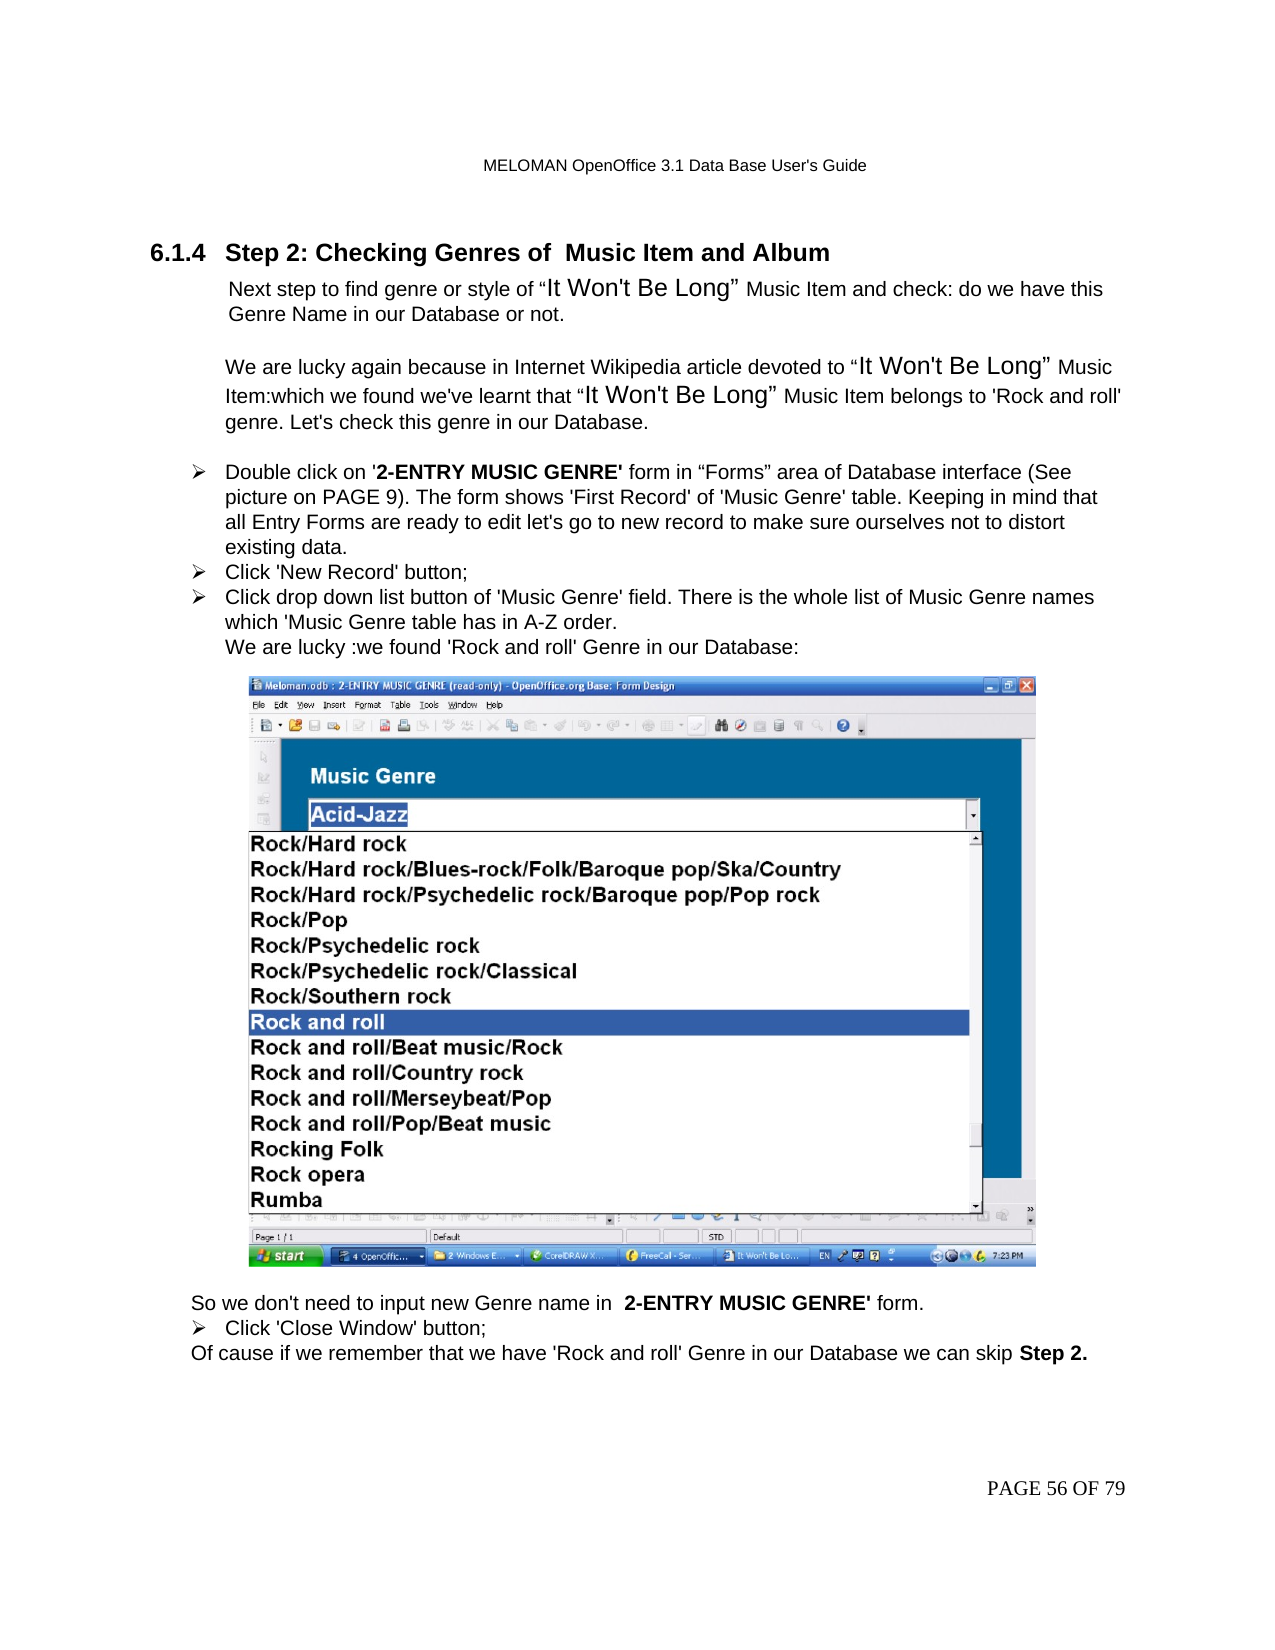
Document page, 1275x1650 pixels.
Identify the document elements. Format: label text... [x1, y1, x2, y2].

list We are lucky again because in Internet Wikipedia article devoted to “It Won't Be Long” Music Item:which we found we've learnt that “It Won't Be Long” Music Item belongs to 'Rock and roll' genre. Let's check this genre in our Database. [191, 351, 1125, 434]
list Click drop down list button of 'Music Genre' field. There is the whole list of Music Genre names which 'Music Genre table has in A-Z order. [191, 584, 1125, 634]
list Click 'New Record' button; [191, 559, 1125, 584]
text Next step to find genre or style of “It Won't Be Long” Music Item and check: do we have this Genre Name in our Database or not. [228, 272, 1125, 326]
list Double click on '2-ENTRY MUSIC GENRE' form in “Forms” area of Database interface (See picture on PAGE 9). The form shows 'First Record' of 'Music Genre' table. Keeping in mind that all Entry Forms are ready to edit let's go to new record to make sure ourselves not to distort existing data. [191, 459, 1125, 559]
subtitle Step 2: Checking Genres of Music Item and Album [150, 237, 1125, 266]
list We are lucky :we found 'Rock and roll' Genre in our Database: [191, 634, 1125, 659]
list Click 'Close Window' button; [191, 1315, 1125, 1340]
picture [248, 676, 1036, 1267]
text So we don't need to input new Genre name in 2-ENTRY MUSIC GENRE' form. [191, 1290, 1125, 1315]
list Of cause if we remember that we have 'Rock and roll' Genre in our Database we can skip Step 2. [191, 1340, 1125, 1365]
